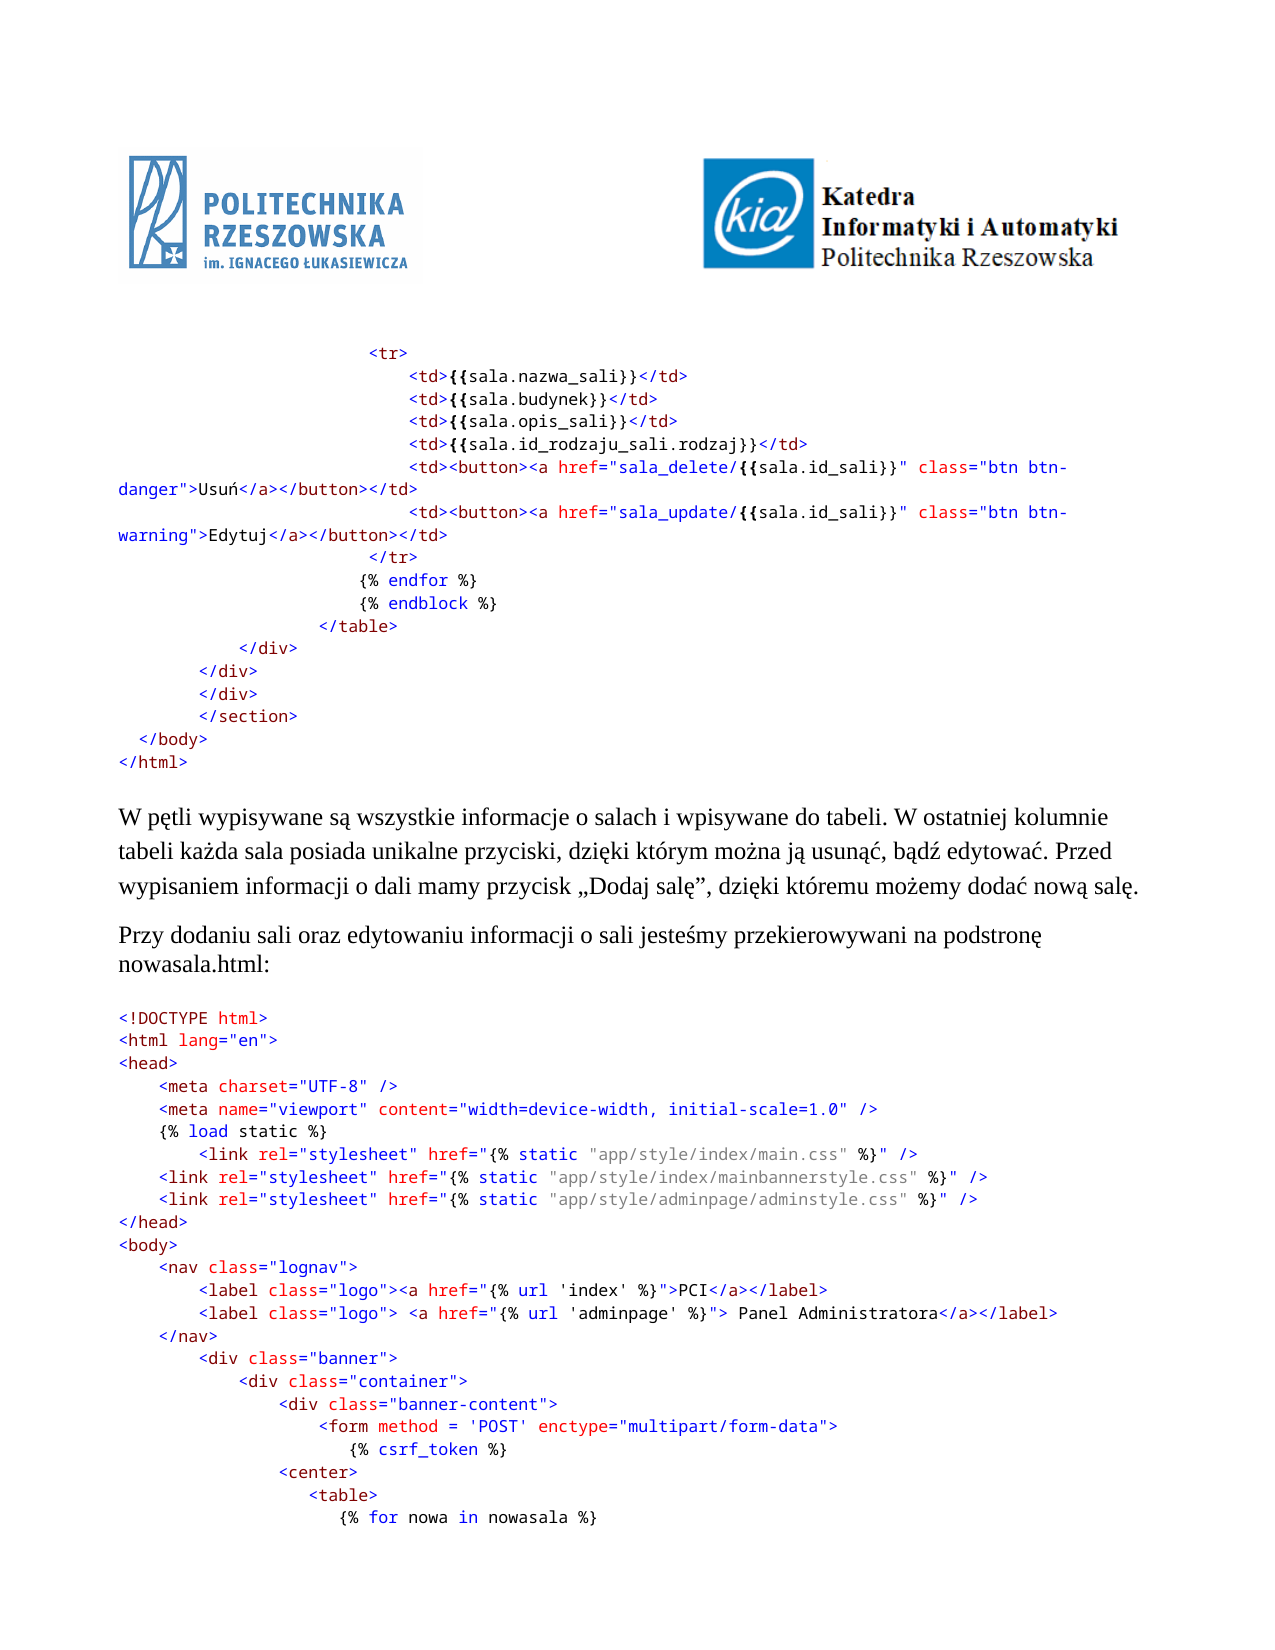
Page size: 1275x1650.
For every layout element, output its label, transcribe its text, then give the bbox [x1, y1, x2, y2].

text <tr> [118, 342, 1157, 364]
text <label class="logo"><a href="{% url 'index' %}">PCI</a></label> [118, 1279, 1157, 1301]
text <div class="banner"> [118, 1347, 1157, 1369]
text <label class="logo"> <a href="{% url 'adminpage' %}"> Panel Administratora</a></label> [118, 1301, 1157, 1324]
text </nav> [118, 1324, 1157, 1347]
text <td>{{sala.nazwa_sali}}</td> [118, 364, 1157, 387]
text {% load static %} [118, 1120, 1157, 1142]
text <div class="banner-content"> [118, 1392, 1157, 1415]
text <link rel="stylesheet" href="{% static "app/style/index/mainbannerstyle.css" %}" /> [118, 1165, 1157, 1188]
text <td>{{sala.opis_sali}}</td> [118, 410, 1157, 433]
text <meta charset="UTF-8" /> [118, 1074, 1157, 1097]
text <td>{{sala.id_rodzaju_sali.rodzaj}}</td> [118, 433, 1157, 455]
text {% endblock %} [118, 592, 1157, 614]
text </div> [118, 682, 1157, 705]
text </table> [118, 614, 1157, 637]
text <nav class="lognav"> [118, 1256, 1157, 1279]
text W pętli wypisywane są wszystkie informacje o salach i wpisywane do tabeli. W ostatniej kolumnie tabeli każda sala posiada unikalne przyciski, dzięki którym można ją usunąć, bądź edytować. Przed wypisaniem informacji o dali mamy przycisk „Dodaj salę”, dzięki któremu możemy dodać nową salę. [118, 802, 1157, 900]
text <td>{{sala.budynek}}</td> [118, 387, 1157, 410]
text <td><button><a href="sala_update/{{sala.id_sali}}" class="btn btn-warning">Edytuj</a></button></td> [118, 501, 1157, 546]
text </html> [118, 751, 1157, 773]
picture [685, 143, 1147, 286]
text <table> [118, 1483, 1157, 1506]
picture [118, 147, 423, 284]
text </div> [118, 637, 1157, 660]
text <link rel="stylesheet" href="{% static "app/style/index/main.css" %}" /> [118, 1142, 1157, 1165]
text </head> [118, 1211, 1157, 1233]
text <body> [118, 1233, 1157, 1256]
text Przy dodaniu sali oraz edytowaniu informacji o sali jesteśmy przekierowywani na podstronę nowasala.html: [118, 920, 1157, 977]
text {% for nowa in nowasala %} [118, 1506, 1157, 1528]
text <center> [118, 1460, 1157, 1483]
text </body> [118, 728, 1157, 751]
text </div> [118, 660, 1157, 682]
text <!DOCTYPE html> [118, 1006, 1157, 1029]
text <meta name="viewport" content="width=device-width, initial-scale=1.0" /> [118, 1097, 1157, 1120]
text {% csrf_token %} [118, 1438, 1157, 1460]
text <form method = 'POST' enctype="multipart/form-data"> [118, 1415, 1157, 1438]
text </section> [118, 705, 1157, 728]
text <link rel="stylesheet" href="{% static "app/style/adminpage/adminstyle.css" %}" /> [118, 1188, 1157, 1211]
text <head> [118, 1052, 1157, 1074]
text </tr> [118, 546, 1157, 569]
text <div class="container"> [118, 1369, 1157, 1392]
text <html lang="en"> [118, 1029, 1157, 1052]
text <td><button><a href="sala_delete/{{sala.id_sali}}" class="btn btn-danger">Usuń</a></button></td> [118, 455, 1157, 501]
text {% endfor %} [118, 569, 1157, 592]
